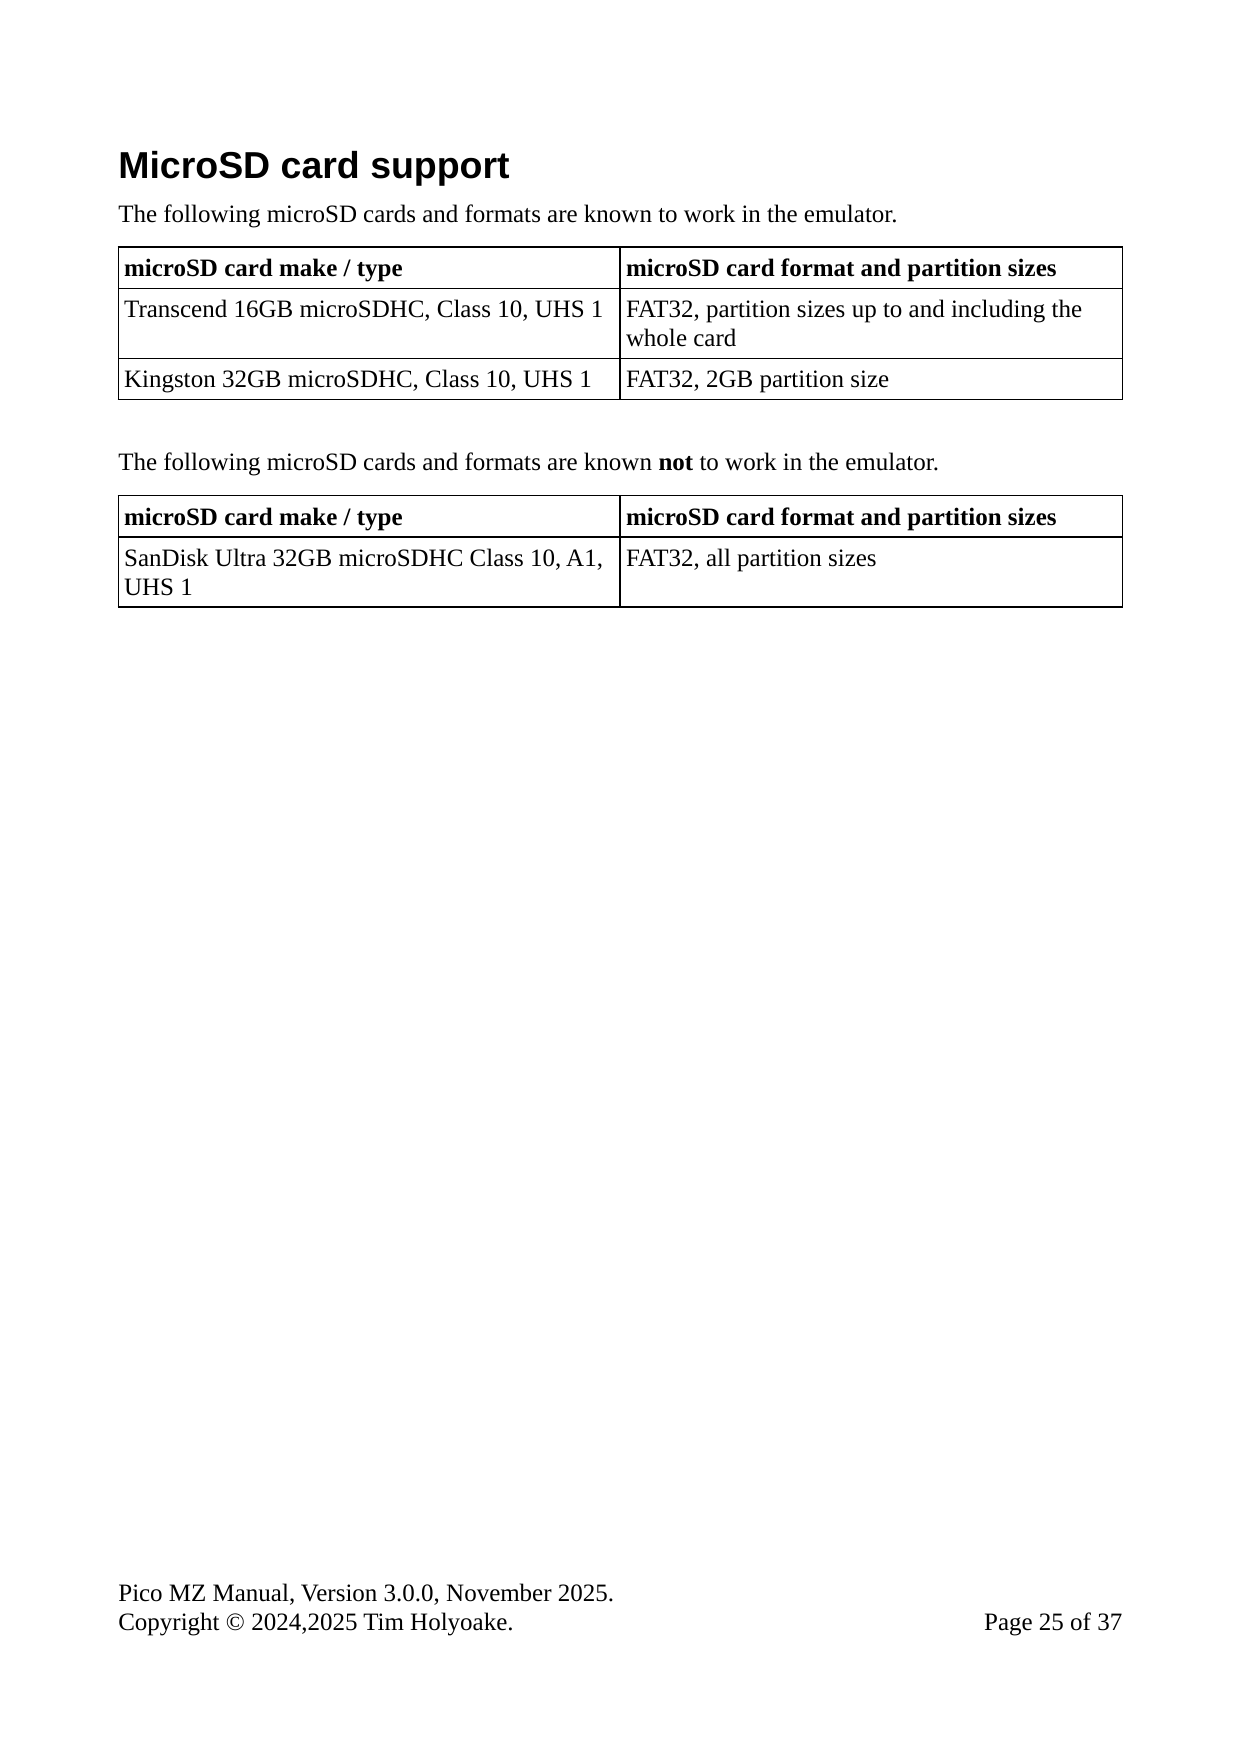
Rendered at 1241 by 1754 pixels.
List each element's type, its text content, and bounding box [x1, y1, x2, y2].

table_cell FAT32, 2GB partition size [621, 359, 1122, 399]
text The following microSD cards and formats are known to work in the emulator. [118, 199, 1122, 227]
subtitle MicroSD card support [118, 143, 1122, 186]
table_header microSD card format and partition sizes [621, 496, 1122, 536]
table_header microSD card make / type [119, 496, 619, 536]
table_cell Transcend 16GB microSDHC, Class 10, UHS 1 [119, 289, 619, 358]
table_cell Kingston 32GB microSDHC, Class 10, UHS 1 [119, 359, 619, 399]
table_cell FAT32, all partition sizes [621, 538, 1122, 606]
table_header microSD card format and partition sizes [621, 248, 1122, 288]
table_cell FAT32, partition sizes up to and including the whole card [621, 289, 1122, 358]
text The following microSD cards and formats are known not to work in the emulator. [118, 447, 1122, 476]
table_header microSD card make / type [119, 248, 619, 288]
table_cell SanDisk Ultra 32GB microSDHC Class 10, A1, UHS 1 [119, 538, 619, 606]
